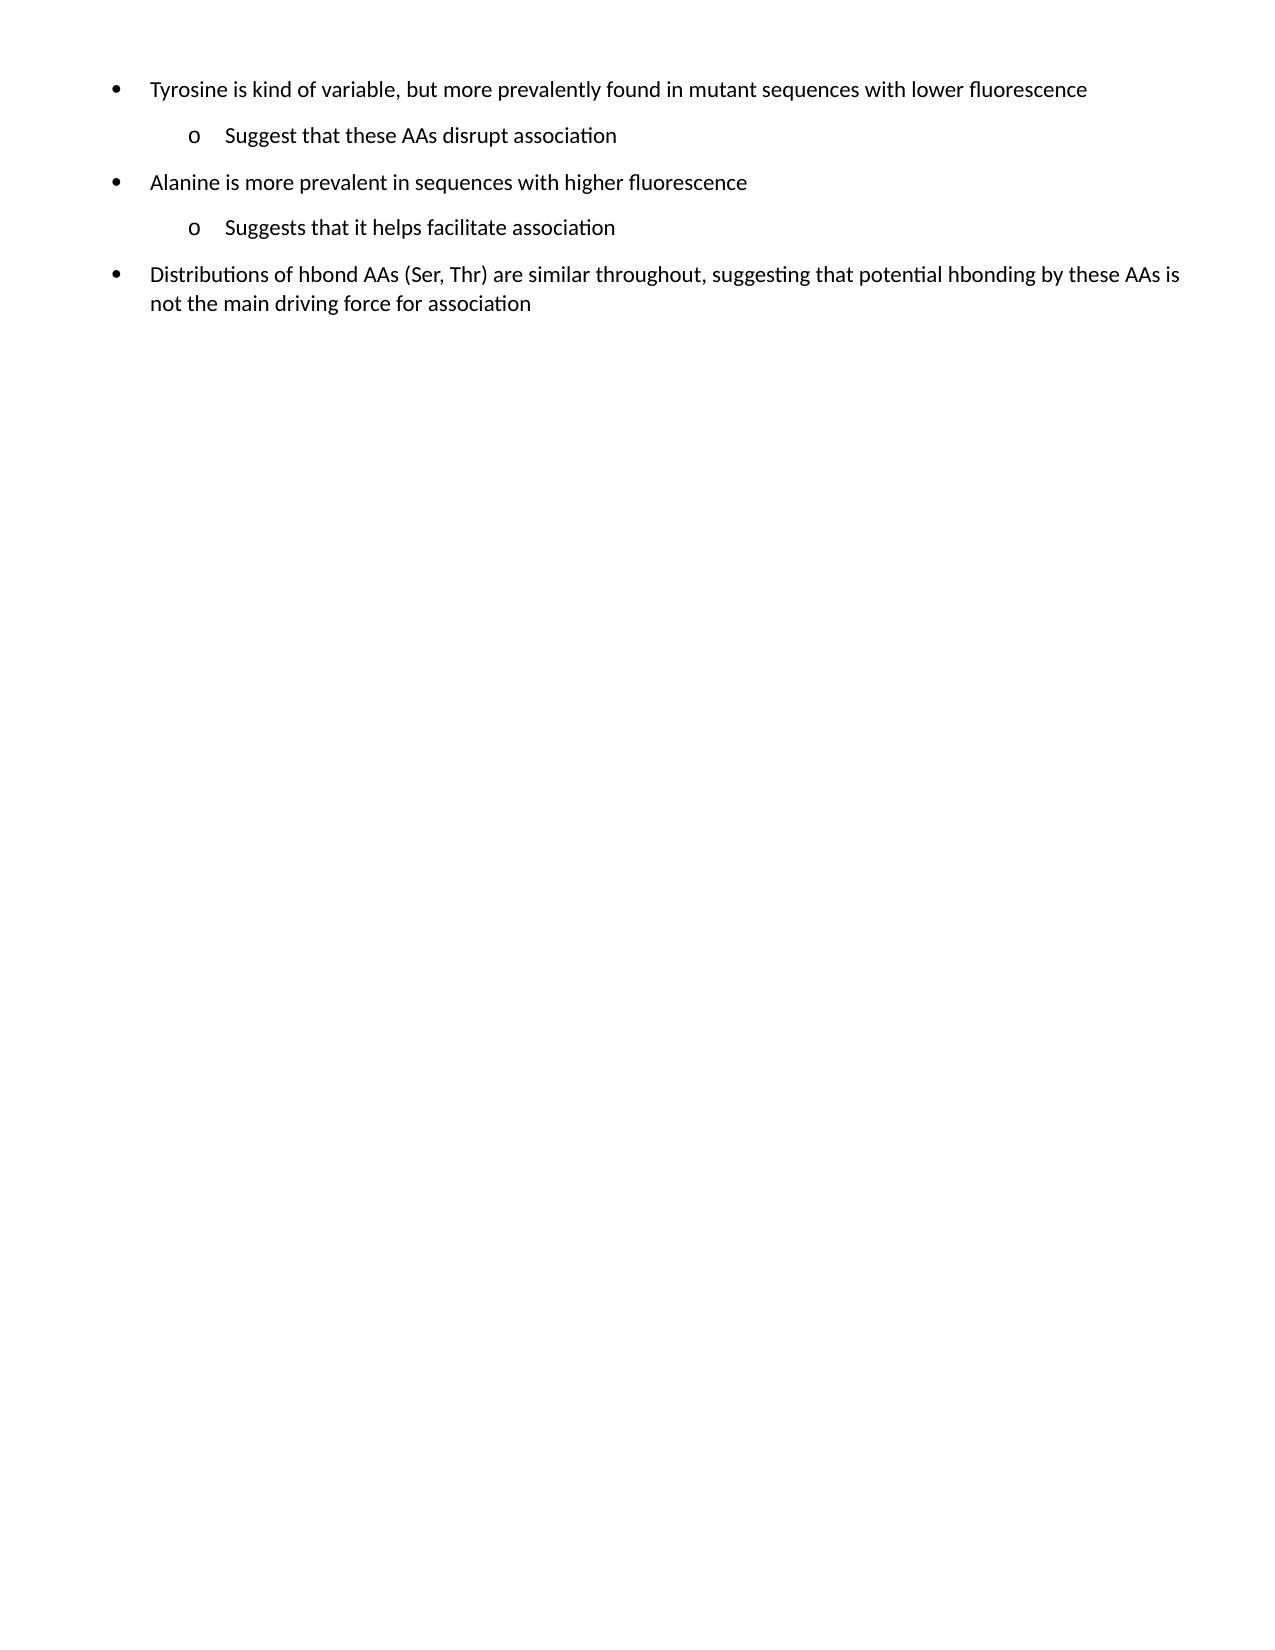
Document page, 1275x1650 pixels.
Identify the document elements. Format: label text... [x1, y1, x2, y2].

list Alanine is more prevalent in sequences with higher fluorescence [112, 168, 1200, 196]
list Distributions of hbond AAs (Ser, Thr) are similar throughout, suggesting that potential hbonding by these AAs is not the main driving force for association [112, 260, 1200, 317]
list Suggests that it helps facilitate association [187, 213, 1200, 243]
list Suggest that these AAs disrupt association [187, 121, 1200, 150]
list Tyrosine is kind of variable, but more prevalently found in mutant sequences with lower fluorescence [112, 75, 1200, 103]
